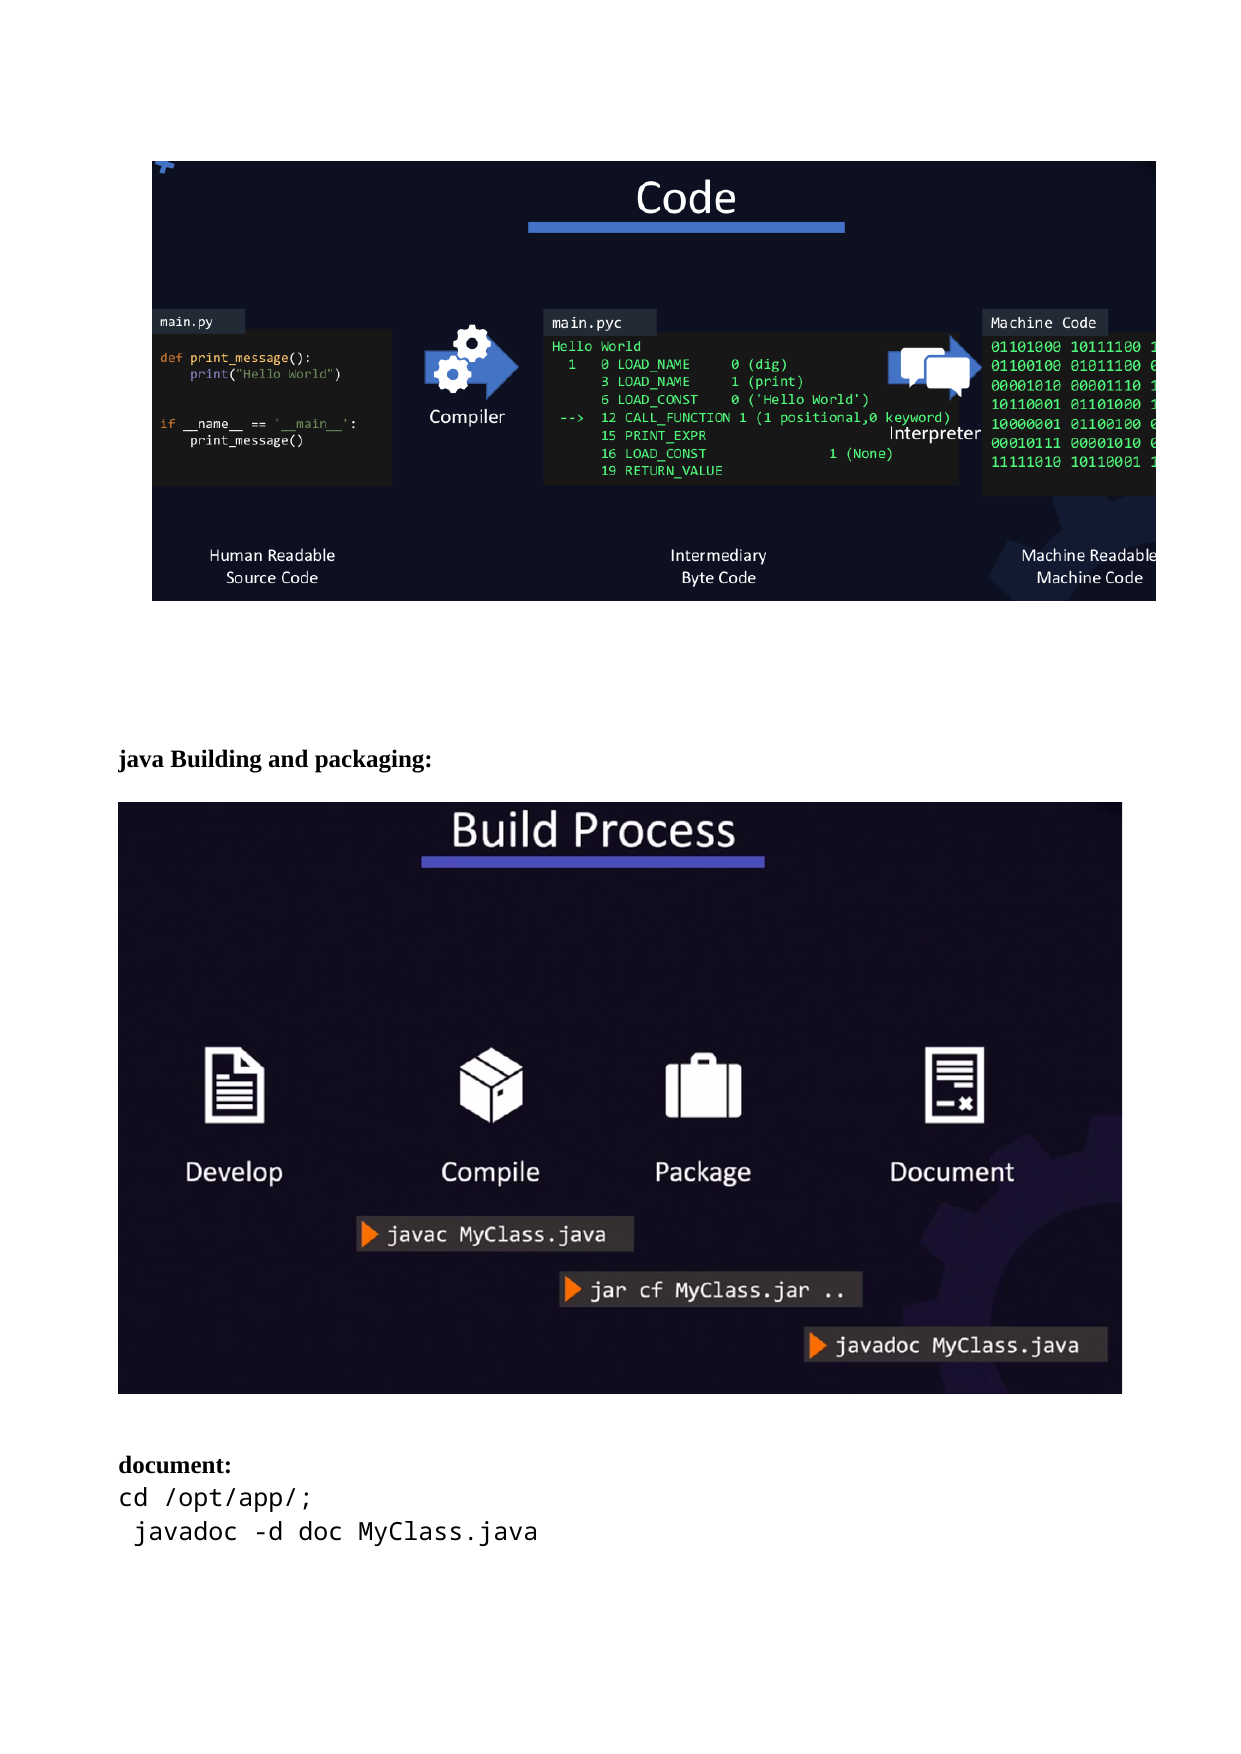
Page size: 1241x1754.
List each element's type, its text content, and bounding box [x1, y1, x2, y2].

picture [152, 161, 1156, 601]
text javadoc -d doc MyClass.java [118, 1513, 1122, 1547]
text java Building and packaging: [118, 744, 1122, 773]
text document: [118, 1451, 1122, 1479]
picture [118, 802, 1123, 1394]
text cd /opt/app/; [118, 1479, 1122, 1513]
